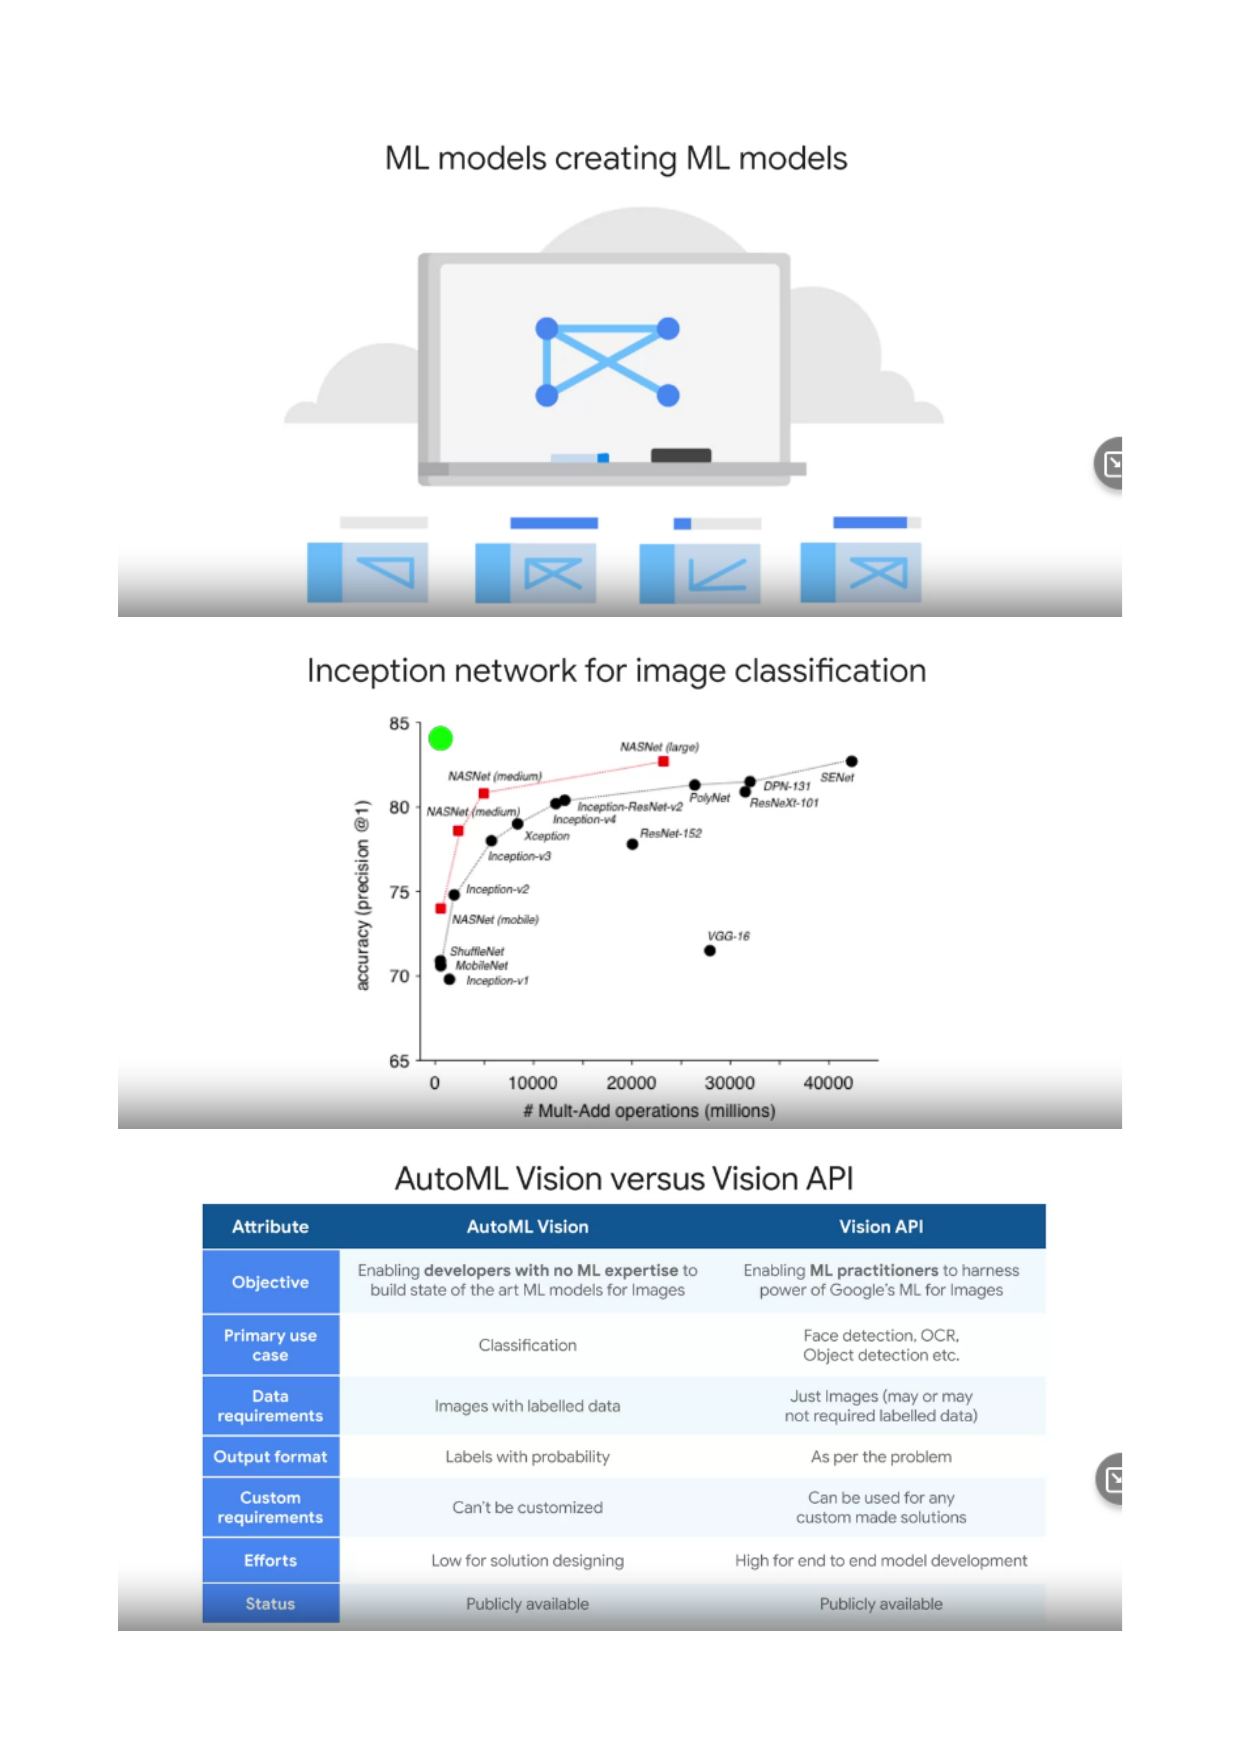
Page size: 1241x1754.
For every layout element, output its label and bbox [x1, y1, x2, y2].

picture [118, 1157, 1123, 1631]
picture [118, 118, 1123, 617]
picture [118, 645, 1123, 1129]
